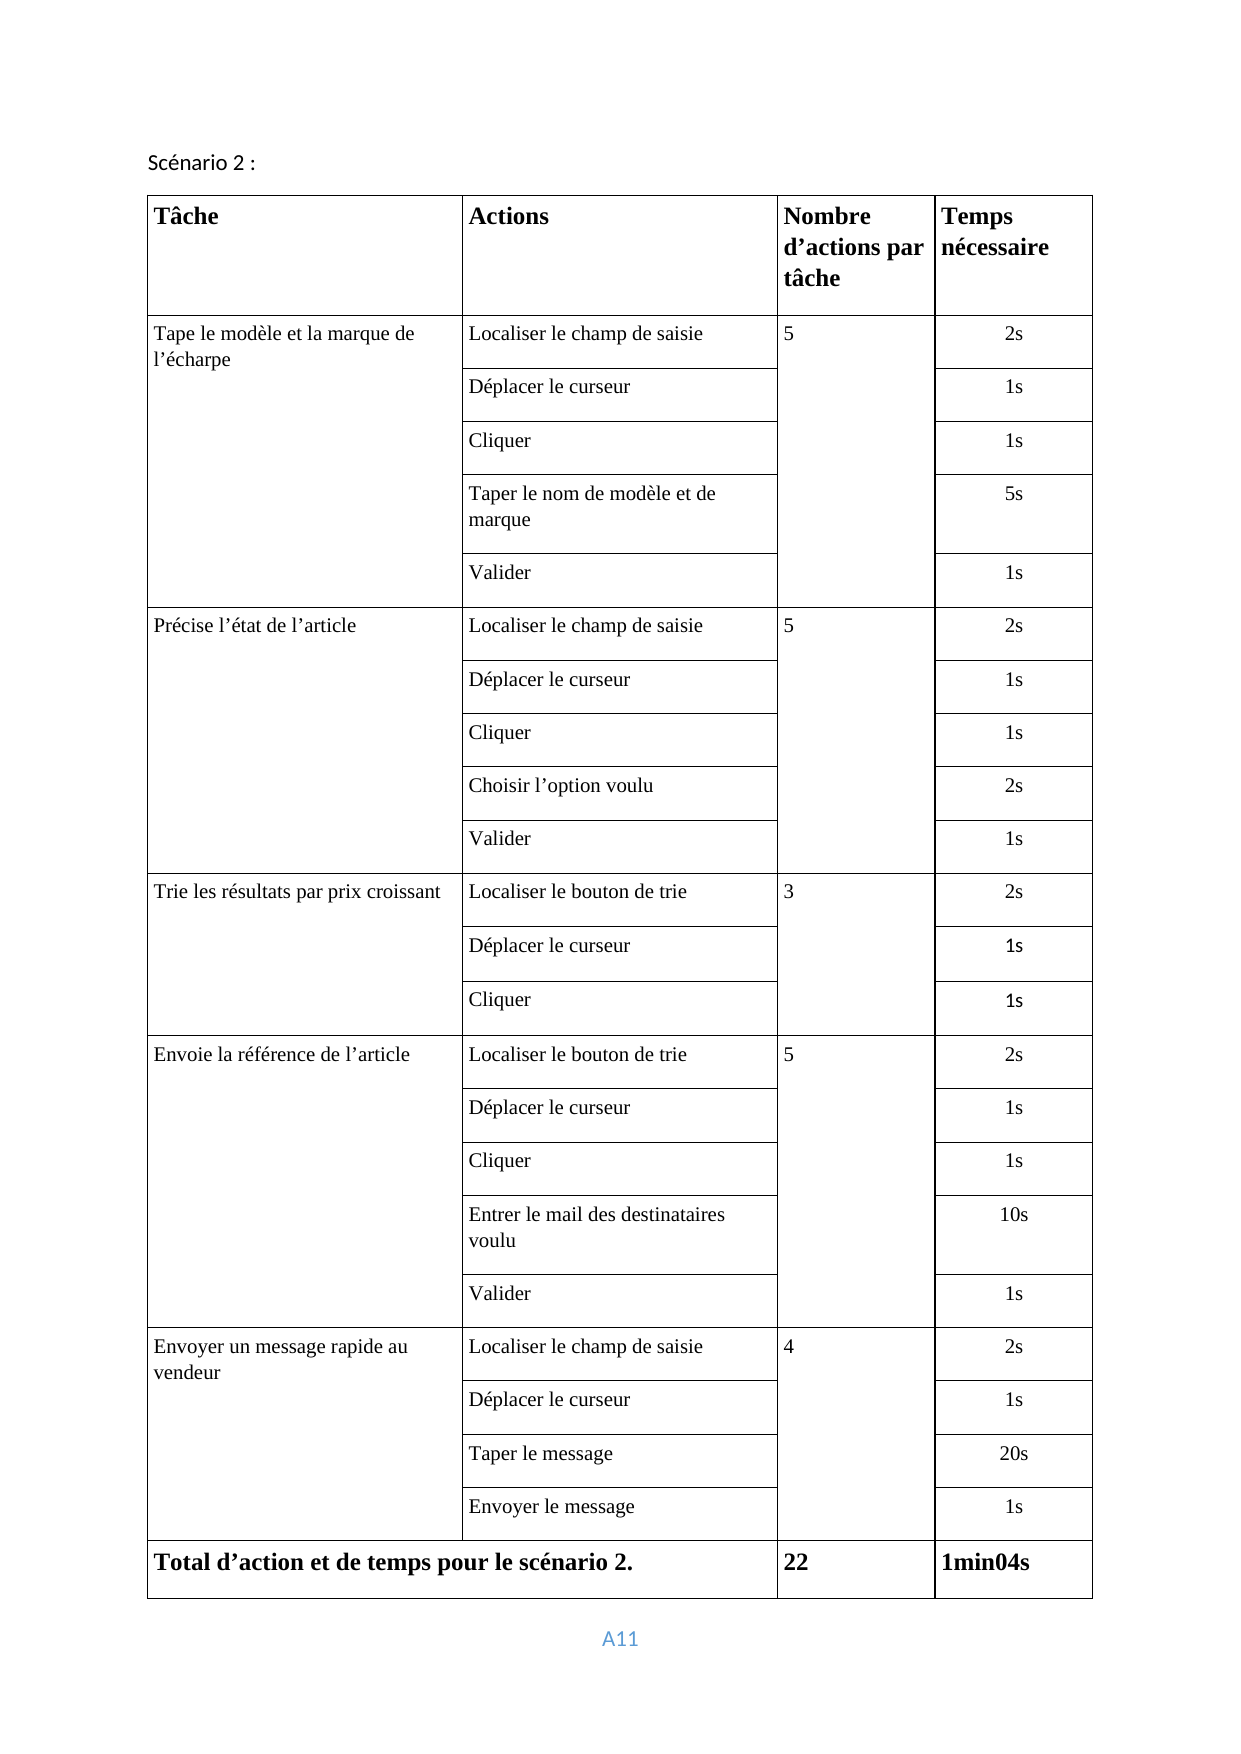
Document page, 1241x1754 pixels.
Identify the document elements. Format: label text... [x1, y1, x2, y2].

table_cell 3 [778, 874, 934, 1035]
table_cell 1s [936, 1381, 1092, 1434]
table_cell 1s [936, 1275, 1092, 1327]
table_cell 5s [936, 475, 1092, 553]
table_cell Localiser le champ de saisie [463, 316, 777, 368]
table_header Temps nécessaire [936, 196, 1092, 314]
table_cell 1s [936, 554, 1092, 607]
table_cell Envoie la référence de l’article [148, 1036, 462, 1327]
table_cell Valider [463, 554, 777, 607]
table_cell Total d’action et de temps pour le scénario 2. [148, 1541, 777, 1598]
table_cell 2s [936, 1328, 1092, 1380]
table_cell Envoyer le message [463, 1488, 777, 1540]
table_cell Cliquer [463, 982, 777, 1035]
table_cell 22 [778, 1541, 934, 1598]
table_cell Cliquer [463, 714, 777, 766]
table_cell Déplacer le curseur [463, 369, 777, 421]
table_cell Cliquer [463, 422, 777, 474]
table_cell 2s [936, 608, 1092, 660]
table_cell 1s [936, 821, 1092, 873]
table_cell Cliquer [463, 1143, 777, 1195]
table_cell 5 [778, 608, 934, 873]
table_cell 1s [936, 1488, 1092, 1540]
table_cell 4 [778, 1328, 934, 1540]
table_header Nombre d’actions par tâche [778, 196, 934, 314]
table_cell 1s [936, 927, 1092, 981]
table_cell 5 [778, 1036, 934, 1327]
table_cell Entrer le mail des destinataires voulu [463, 1196, 777, 1274]
table_cell Taper le message [463, 1435, 777, 1487]
table_cell Localiser le bouton de trie [463, 874, 777, 926]
table_cell Localiser le champ de saisie [463, 608, 777, 660]
table_cell 2s [936, 1036, 1092, 1088]
table_cell 1s [936, 369, 1092, 421]
table_header Tâche [148, 196, 462, 314]
table_cell Déplacer le curseur [463, 1089, 777, 1142]
table_cell Déplacer le curseur [463, 1381, 777, 1434]
table_cell Choisir l’option voulu [463, 767, 777, 819]
table_cell 2s [936, 316, 1092, 368]
table_cell 1s [936, 1143, 1092, 1195]
table_cell 5 [778, 316, 934, 607]
table_cell 1min04s [936, 1541, 1092, 1598]
table_cell Trie les résultats par prix croissant [148, 874, 462, 1035]
table_cell Envoyer un message rapide au vendeur [148, 1328, 462, 1540]
text Scénario 2 : [148, 148, 1093, 176]
table_cell Déplacer le curseur [463, 927, 777, 981]
table_cell Localiser le champ de saisie [463, 1328, 777, 1380]
table_header Actions [463, 196, 777, 314]
table_cell Déplacer le curseur [463, 661, 777, 713]
table_cell Localiser le bouton de trie [463, 1036, 777, 1088]
table_cell 20s [936, 1435, 1092, 1487]
table_cell 2s [936, 767, 1092, 819]
table_cell 1s [936, 1089, 1092, 1142]
table_cell Tape le modèle et la marque de l’écharpe [148, 316, 462, 607]
table_cell 1s [936, 982, 1092, 1035]
table_cell 2s [936, 874, 1092, 926]
table_cell Taper le nom de modèle et de marque [463, 475, 777, 553]
table_cell 1s [936, 422, 1092, 474]
table_cell Précise l’état de l’article [148, 608, 462, 873]
table_cell 10s [936, 1196, 1092, 1274]
table_cell 1s [936, 661, 1092, 713]
table_cell 1s [936, 714, 1092, 766]
table_cell Valider [463, 821, 777, 873]
table_cell Valider [463, 1275, 777, 1327]
